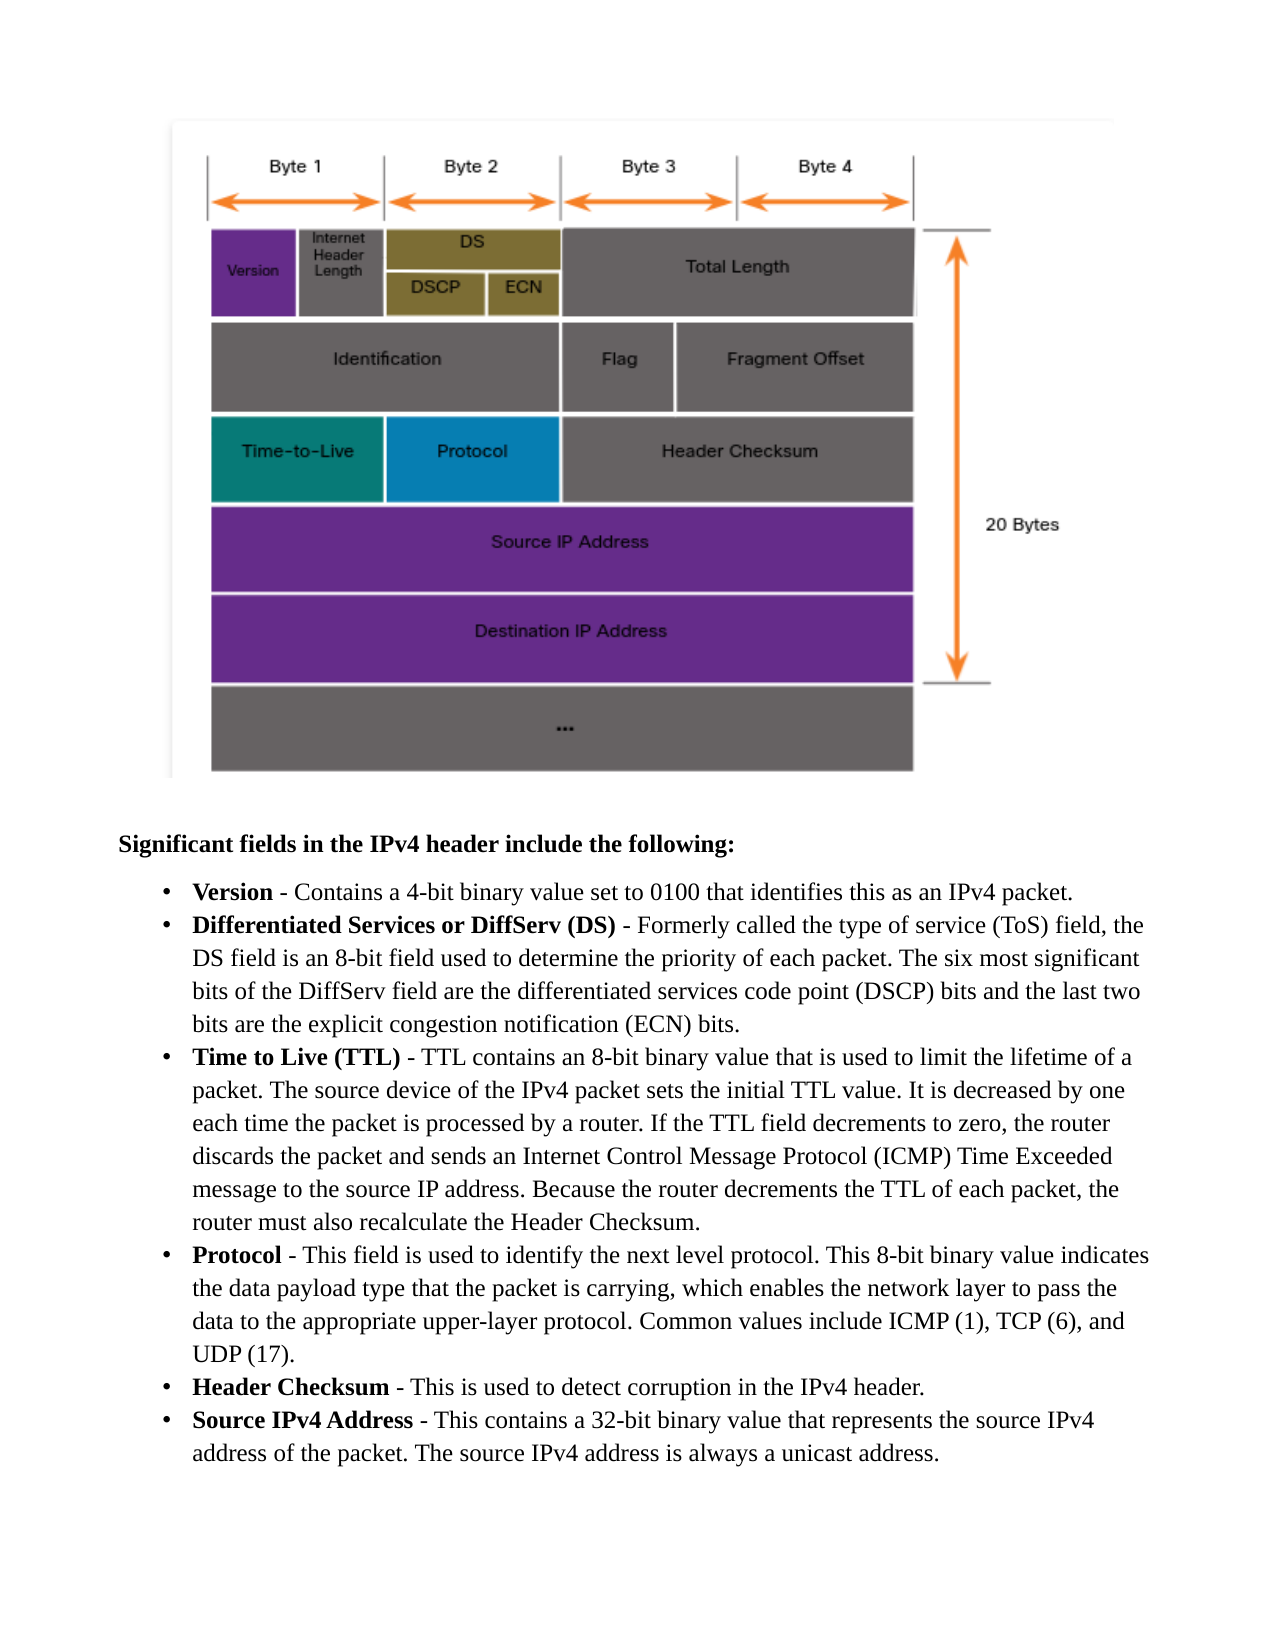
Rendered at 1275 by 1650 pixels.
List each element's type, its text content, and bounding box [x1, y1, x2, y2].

text Significant fields in the IPv4 header include the following: [118, 829, 1157, 858]
list Protocol - This field is used to identify the next level protocol. This 8-bit binary value indicates the data payload type that the packet is carrying, which enables the network layer to pass the data to the appropriate upper-layer protocol. Common values include ICMP (1), TCP (6), and UDP (17). [162, 1240, 1157, 1368]
list Time to Live (TTL) - TTL contains an 8-bit binary value that is used to limit the lifetime of a packet. The source device of the IPv4 packet sets the initial TTL value. It is decreased by one each time the packet is processed by a router. If the TTL field decrements to zero, the router discards the packet and sends an Internet Control Message Protocol (ICMP) Time Exceeded message to the source IP address. Because the router decrements the TTL of each packet, the router must also recalculate the Header Checksum. [162, 1042, 1157, 1236]
list Source IPv4 Address - This contains a 32-bit binary value that represents the source IPv4 address of the packet. The source IPv4 address is always a unicast address. [162, 1405, 1157, 1467]
list Differentiated Services or DiffServ (DS) - Formerly called the type of service (ToS) field, the DS field is an 8-bit field used to determine the priority of each packet. The six most significant bits of the DiffServ field are the differentiated services code point (DSCP) bits and the last two bits are the explicit congestion notification (ECN) bits. [162, 910, 1157, 1038]
picture [161, 118, 1114, 778]
list Version - Contains a 4-bit binary value set to 0100 that identifies this as an IPv4 packet. [162, 877, 1157, 906]
list Header Checksum - This is used to detect corruption in the IPv4 header. [162, 1372, 1157, 1401]
